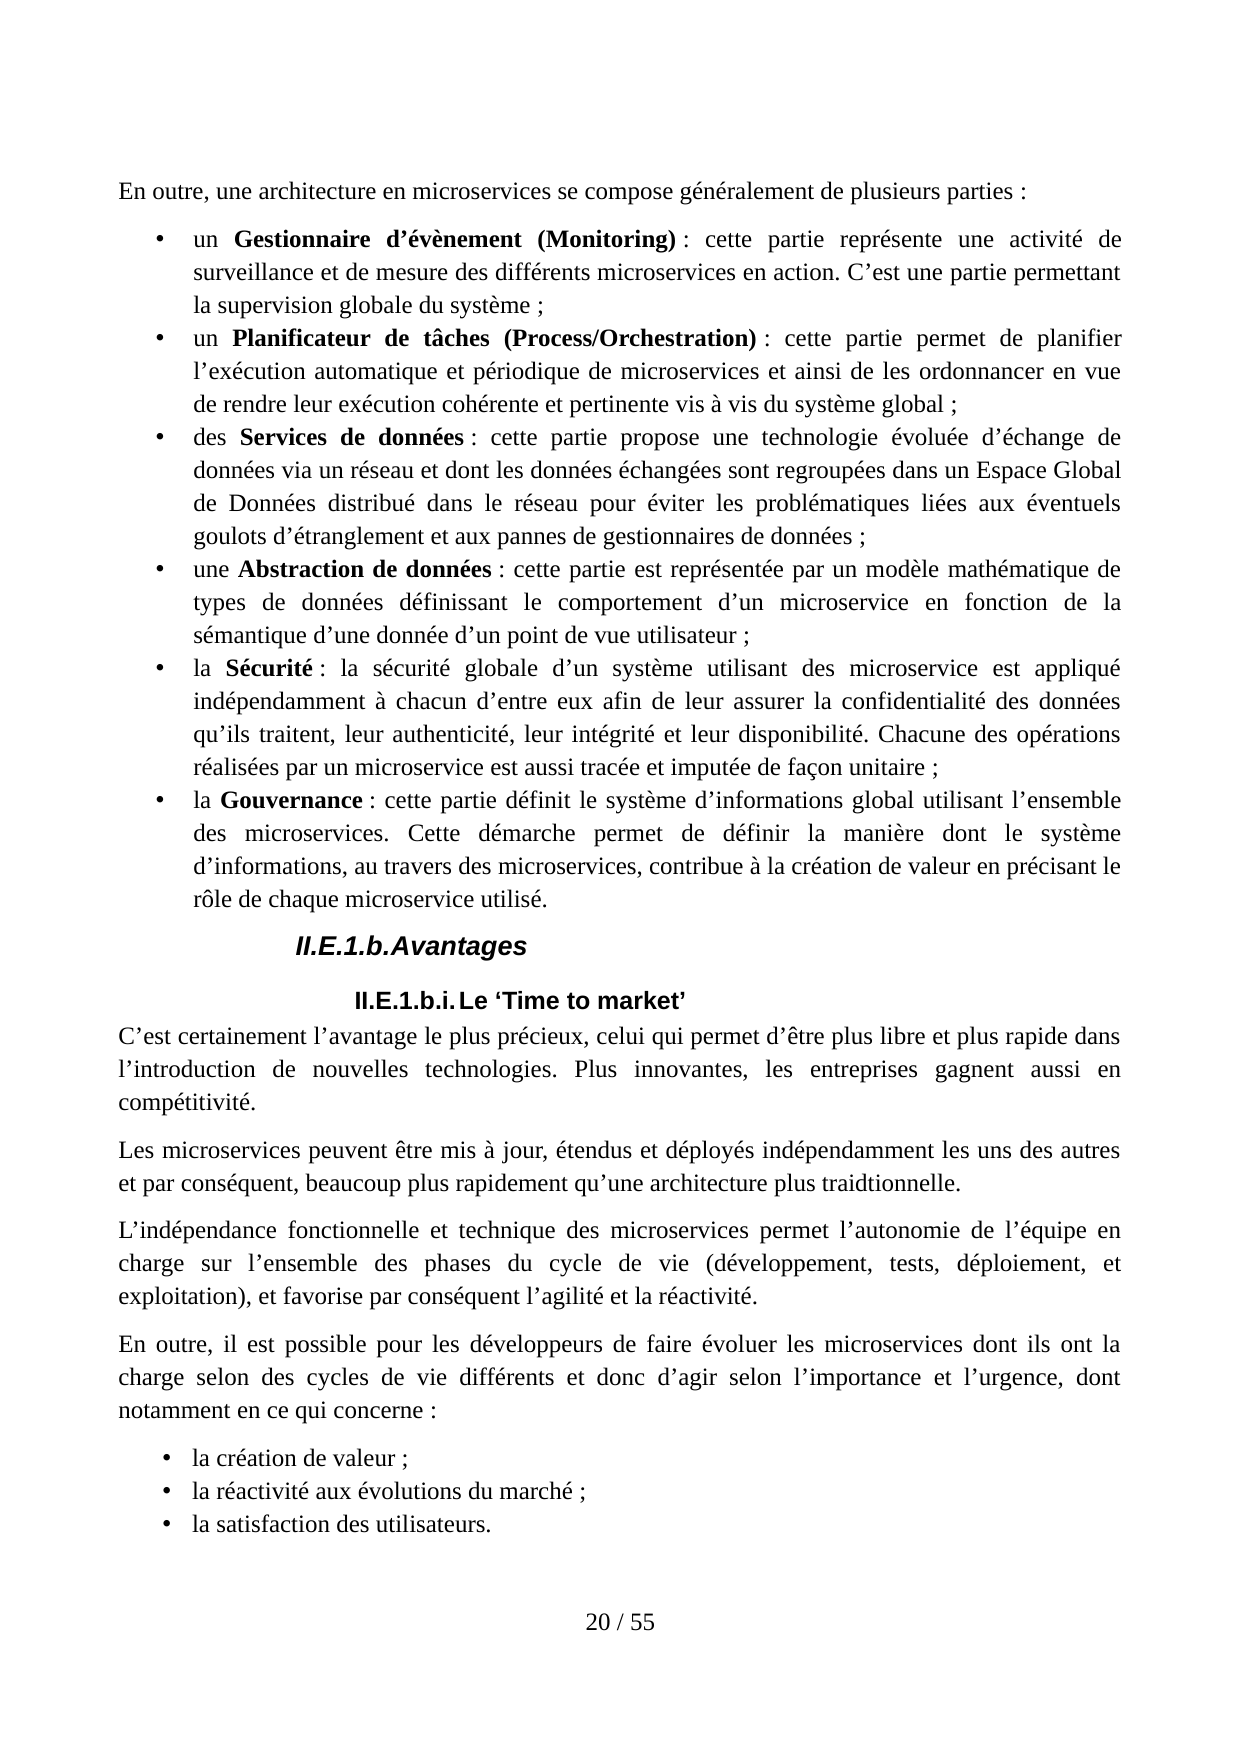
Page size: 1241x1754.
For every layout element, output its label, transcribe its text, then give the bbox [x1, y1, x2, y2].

list la réactivité aux évolutions du marché ; [162, 1476, 1122, 1504]
text Les microservices peuvent être mis à jour, étendus et déployés indépendamment les uns des autres et par conséquent, beaucoup plus rapidement qu’une architecture plus traidtionnelle. [118, 1135, 1122, 1197]
list la satisfaction des utilisateurs. [162, 1509, 1122, 1537]
list la Sécurité : la sécurité globale d’un système utilisant des microservice est appliqué indépendamment à chacun d’entre eux afin de leur assurer la confidentialité des données qu’ils traitent, leur authenticité, leur intégrité et leur disponibilité. Chacune des opérations réalisées par un microservice est aussi tracée et imputée de façon unitaire ; [156, 653, 1122, 781]
list la Gouvernance : cette partie définit le système d’informations global utilisant l’ensemble des microservices. Cette démarche permet de définir la manière dont le système d’informations, au travers des microservices, contribue à la création de valeur en précisant le rôle de chaque microservice utilisé. [156, 785, 1122, 913]
text C’est certainement l’avantage le plus précieux, celui qui permet d’être plus libre et plus rapide dans l’introduction de nouvelles technologies. Plus innovantes, les entreprises gagnent aussi en compétitivité. [118, 1021, 1122, 1116]
list une Abstraction de données : cette partie est représentée par un modèle mathématique de types de données définissant le comportement d’un microservice en fonction de la sémantique d’une donnée d’un point de vue utilisateur ; [156, 554, 1122, 649]
list la création de valeur ; [162, 1443, 1122, 1471]
list des Services de données : cette partie propose une technologie évoluée d’échange de données via un réseau et dont les données échangées sont regroupées dans un Espace Global de Données distribué dans le réseau pour éviter les problématiques liées aux éventuels goulots d’étranglement et aux pannes de gestionnaires de données ; [156, 422, 1122, 550]
text En outre, une architecture en microservices se compose généralement de plusieurs parties : [118, 176, 1122, 205]
text L’indépendance fonctionnelle et technique des microservices permet l’autonomie de l’équipe en charge sur l’ensemble des phases du cycle de vie (développement, tests, déploiement, et exploitation), et favorise par conséquent l’agilité et la réactivité. [118, 1215, 1122, 1310]
text En outre, il est possible pour les développeurs de faire évoluer les microservices dont ils ont la charge selon des cycles de vie différents et donc d’agir selon l’importance et l’urgence, dont notamment en ce qui concerne : [118, 1329, 1122, 1424]
subtitle Avantages [118, 930, 1122, 961]
list un Gestionnaire d’évènement (Monitoring) : cette partie représente une activité de surveillance et de mesure des différents microservices en action. C’est une partie permettant la supervision globale du système ; [156, 224, 1122, 319]
list un Planificateur de tâches (Process/Orchestration) : cette partie permet de planifier l’exécution automatique et périodique de microservices et ainsi de les ordonnancer en vue de rendre leur exécution cohérente et pertinente vis à vis du système global ; [156, 323, 1122, 418]
subtitle Le ‘Time to market’ [118, 986, 1122, 1015]
